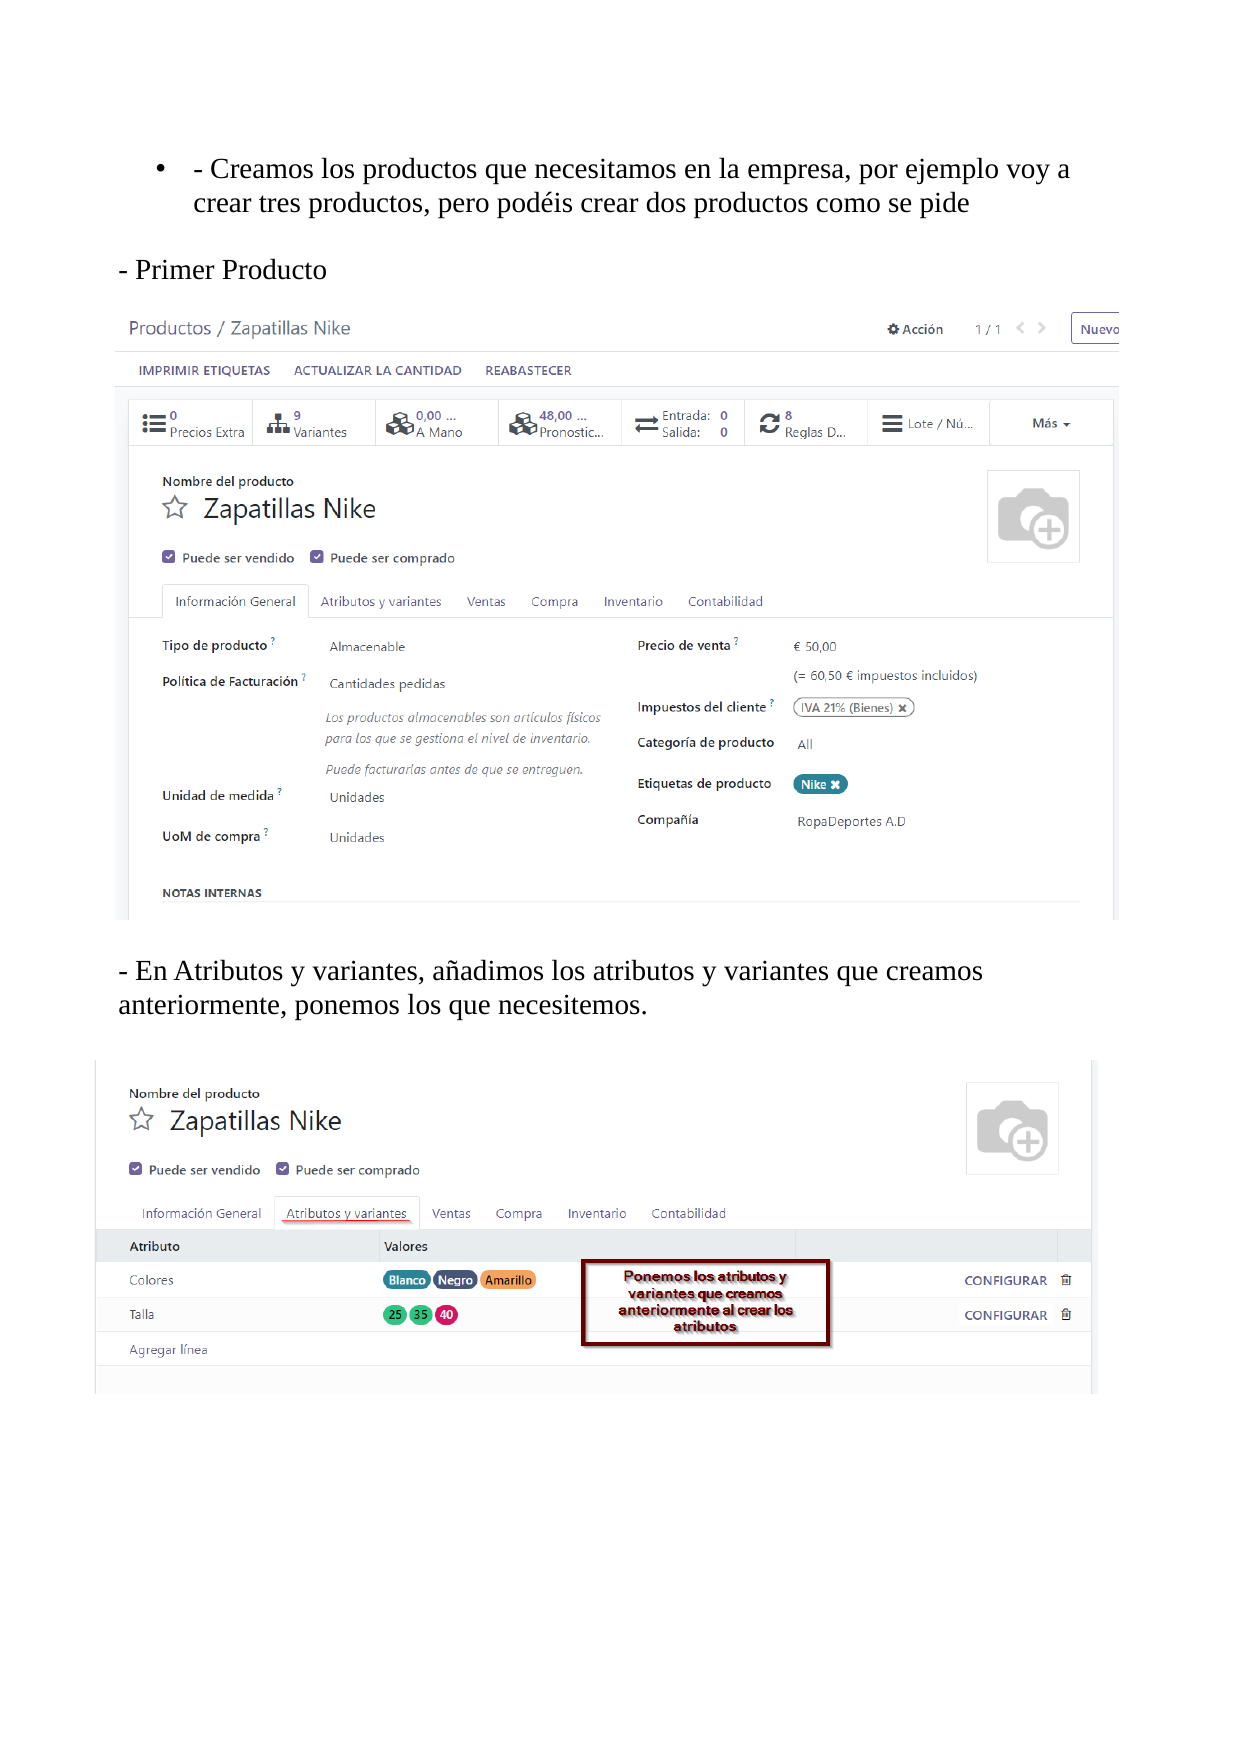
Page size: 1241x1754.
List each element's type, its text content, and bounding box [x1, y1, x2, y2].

picture [94, 1060, 1099, 1394]
picture [114, 307, 1119, 920]
text - Primer Producto [118, 252, 1122, 286]
list - Creamos los productos que necesitamos en la empresa, por ejemplo voy a crear tres productos, pero podéis crear dos productos como se pide [156, 152, 1122, 219]
text - En Atributos y variantes, añadimos los atributos y variantes que creamos anteriormente, ponemos los que necesitemos. [118, 953, 1122, 1021]
